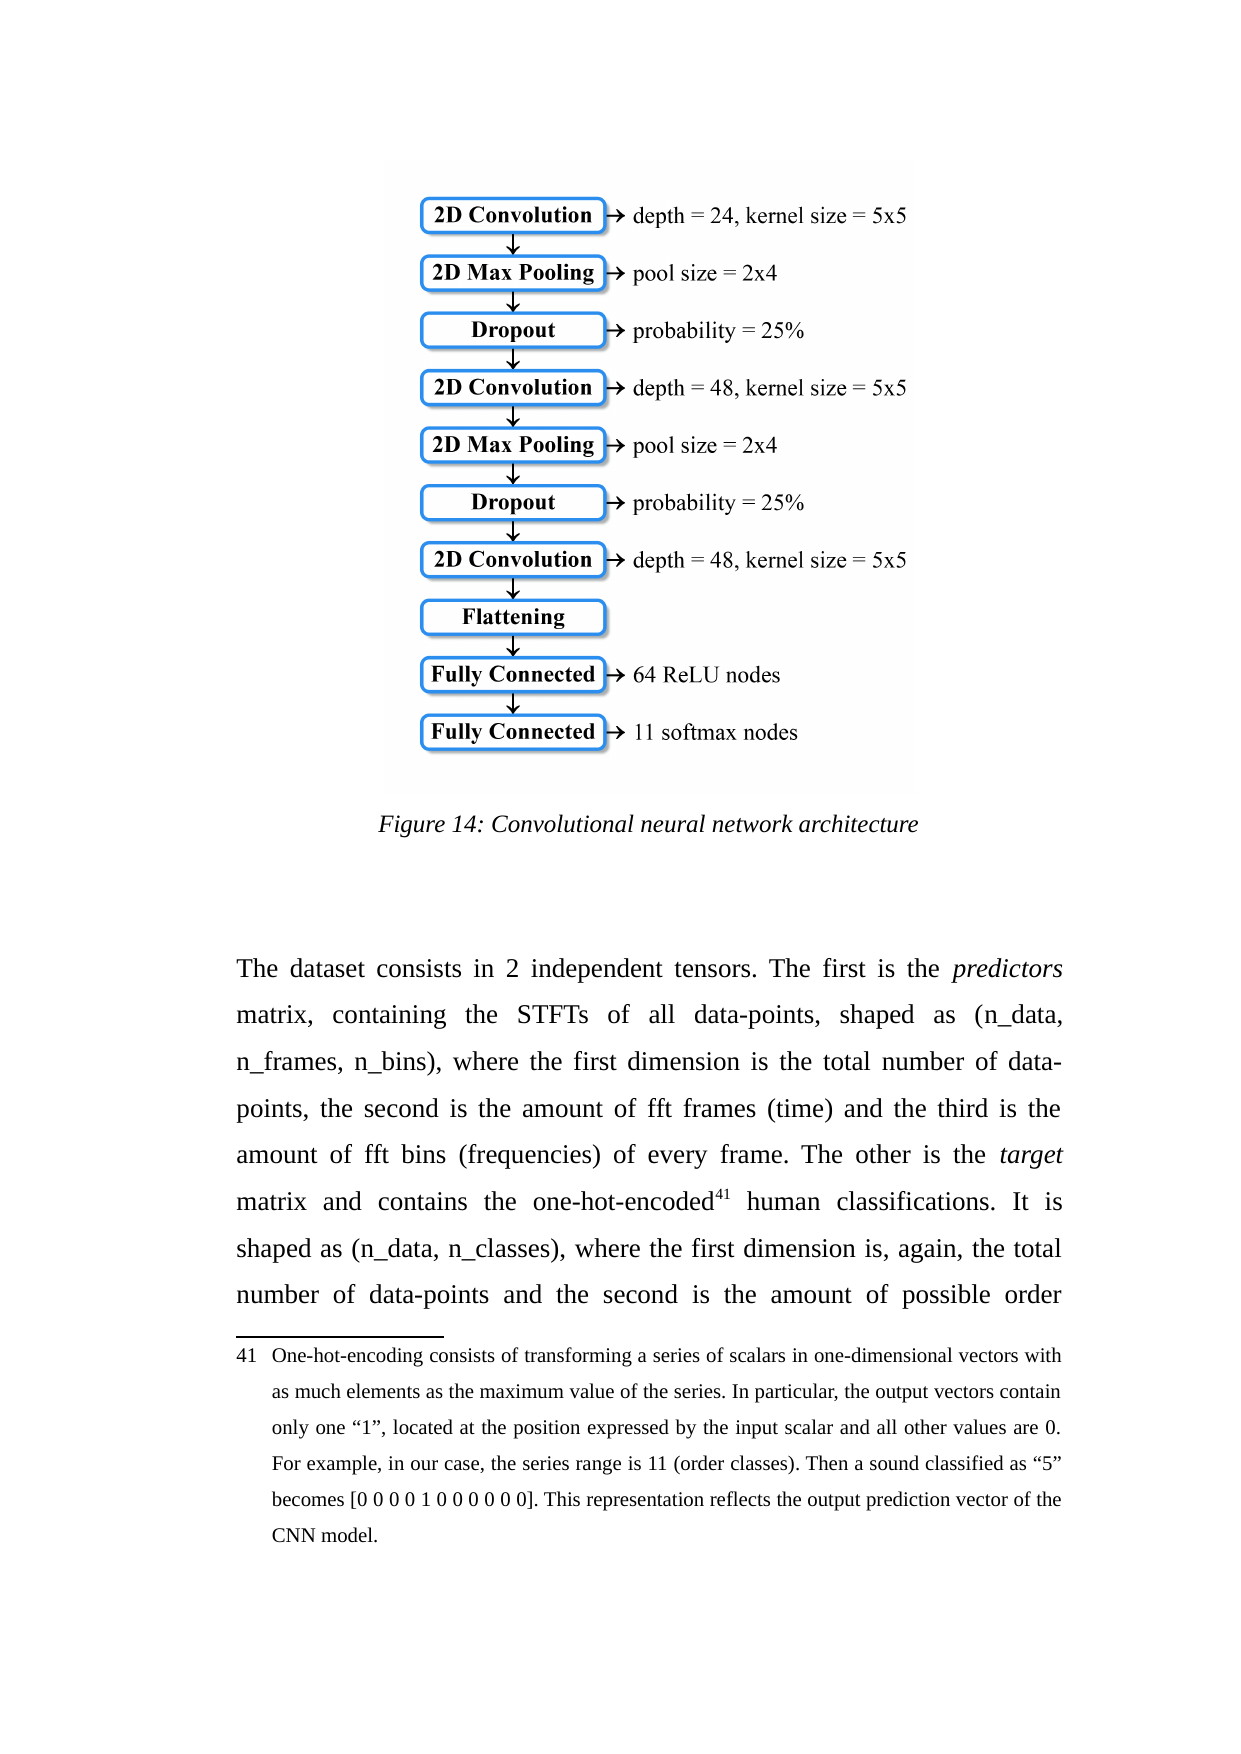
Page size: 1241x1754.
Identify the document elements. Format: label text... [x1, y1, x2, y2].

picture [384, 160, 916, 795]
text Figure 14: Convolutional neural network architecture [236, 160, 1063, 837]
text The dataset consists in 2 independent tensors. The first is the predictors matrix, containing the STFTs of all data-points, shaped as (n_data, n_frames, n_bins), where the first dimension is the total number of data-points, the second is the amount of fft frames (time) and the third is the amount of fft bins (frequencies) of every frame. The other is the target matrix and contains the one-hot-encoded human classifications. It is shaped as (n_data, n_classes), where the first dimension is, again, the total number of data-points and the second is the amount of possible order [236, 952, 1063, 1309]
text One-hot-encoding consists of transforming a series of scalars in one-dimensional vectors with as much elements as the maximum value of the series. In particular, the output vectors contain only one “1”, located at the position expressed by the input scalar and all other values are 0. For example, in our case, the series range is 11 (order classes). Then a sound classified as “5” becomes [0 0 0 0 1 0 0 0 0 0 0]. This representation reflects the output prediction vector of the CNN model. [236, 1343, 1063, 1547]
